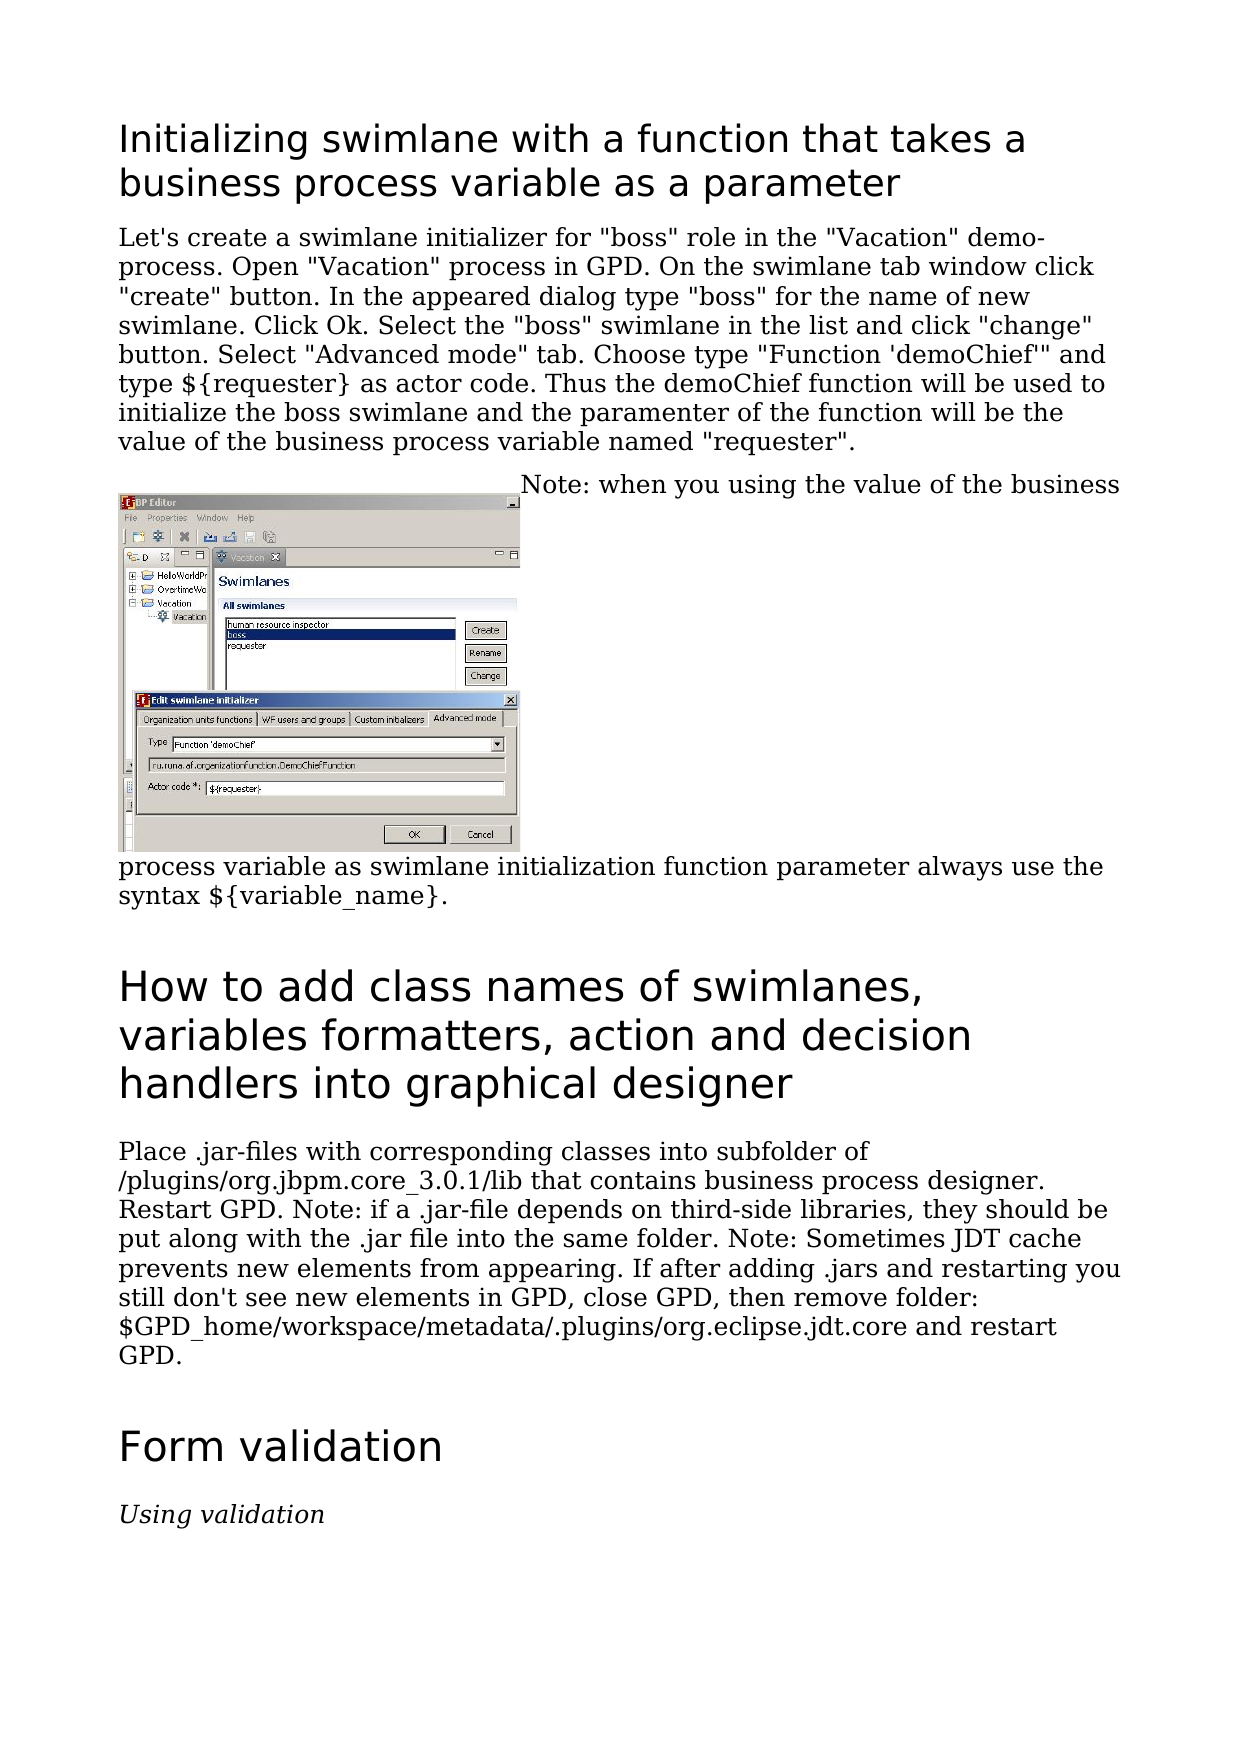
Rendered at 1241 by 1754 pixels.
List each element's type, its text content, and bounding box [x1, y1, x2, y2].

subtitle How to add class names of swimlanes, variables formatters, action and decision handlers into graphical designer [118, 963, 1122, 1108]
picture [118, 493, 521, 852]
text Place .jar-files with corresponding classes into subfolder of /plugins/org.jbpm.core_3.0.1/lib that contains business process designer. Restart GPD. Note: if a .jar-file depends on third-side libraries, they should be put along with the .jar file into the same folder. Note: Sometimes JDT cache prevents new elements from appearing. If after adding .jars and restarting you still don't see new elements in GPD, close GPD, then remove folder: $GPD_home/workspace/metadata/.plugins/org.eclipse.jdt.core and restart GPD. [118, 1137, 1122, 1370]
text Using validation [118, 1500, 1122, 1529]
text Let's create a swimlane initializer for "boss" role in the "Vacation" demo-process. Open "Vacation" process in GPD. On the swimlane tab window click "create" button. In the appeared dialog type "boss" for the name of new swimlane. Click Ok. Select the "boss" swimlane in the list and click "change" button. Select "Advanced mode" tab. Choose type "Function 'demoChief'" and type ${requester} as actor code. Thus the demoChief function will be used to initialize the boss swimlane and the paramenter of the function will be the value of the business process variable named "requester". [118, 223, 1122, 457]
subtitle Form validation [118, 1423, 1122, 1471]
subtitle Initializing swimlane with a function that takes a business process variable as a parameter [118, 118, 1122, 205]
text Note: when you using the value of the business process variable as swimlane initialization function parameter always use the syntax ${variable_name}. [118, 470, 1122, 910]
